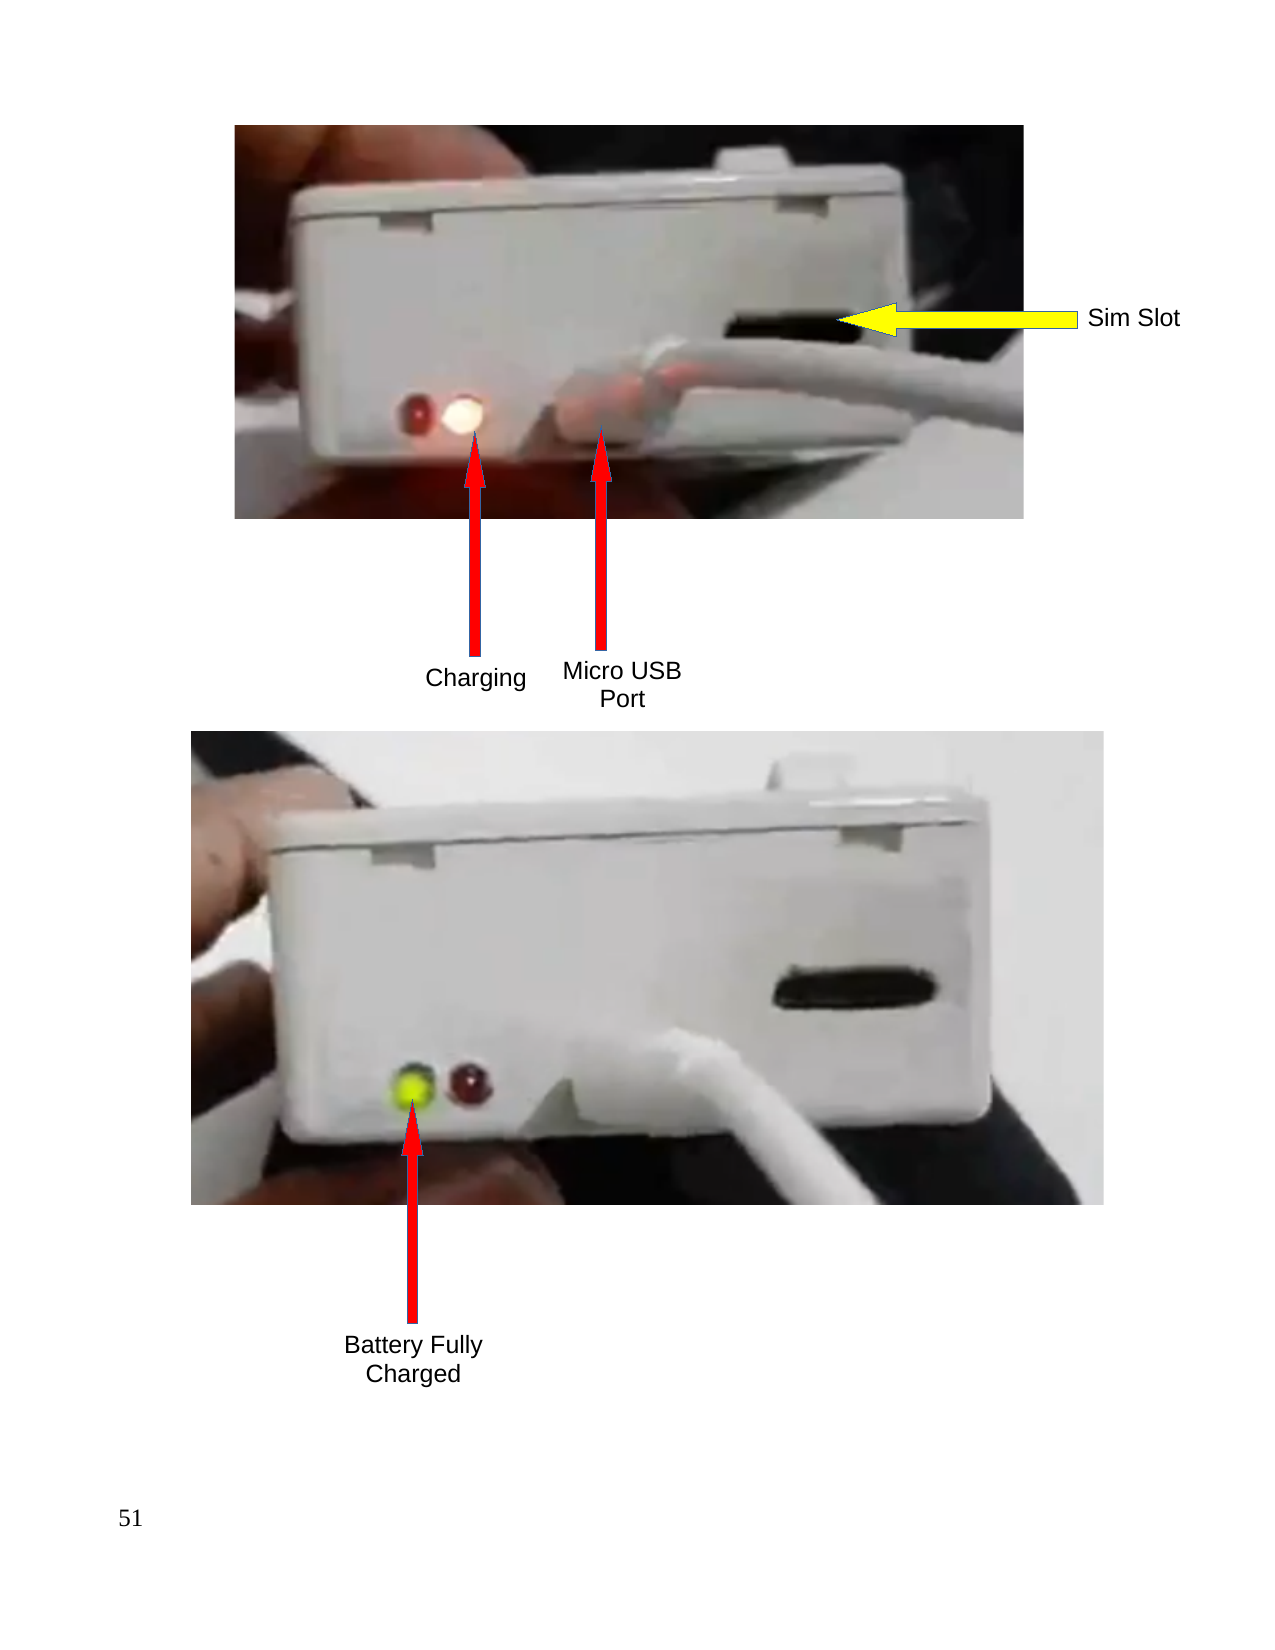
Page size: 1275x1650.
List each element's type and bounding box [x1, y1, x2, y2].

picture [234, 125, 1024, 519]
picture [191, 731, 1104, 1205]
